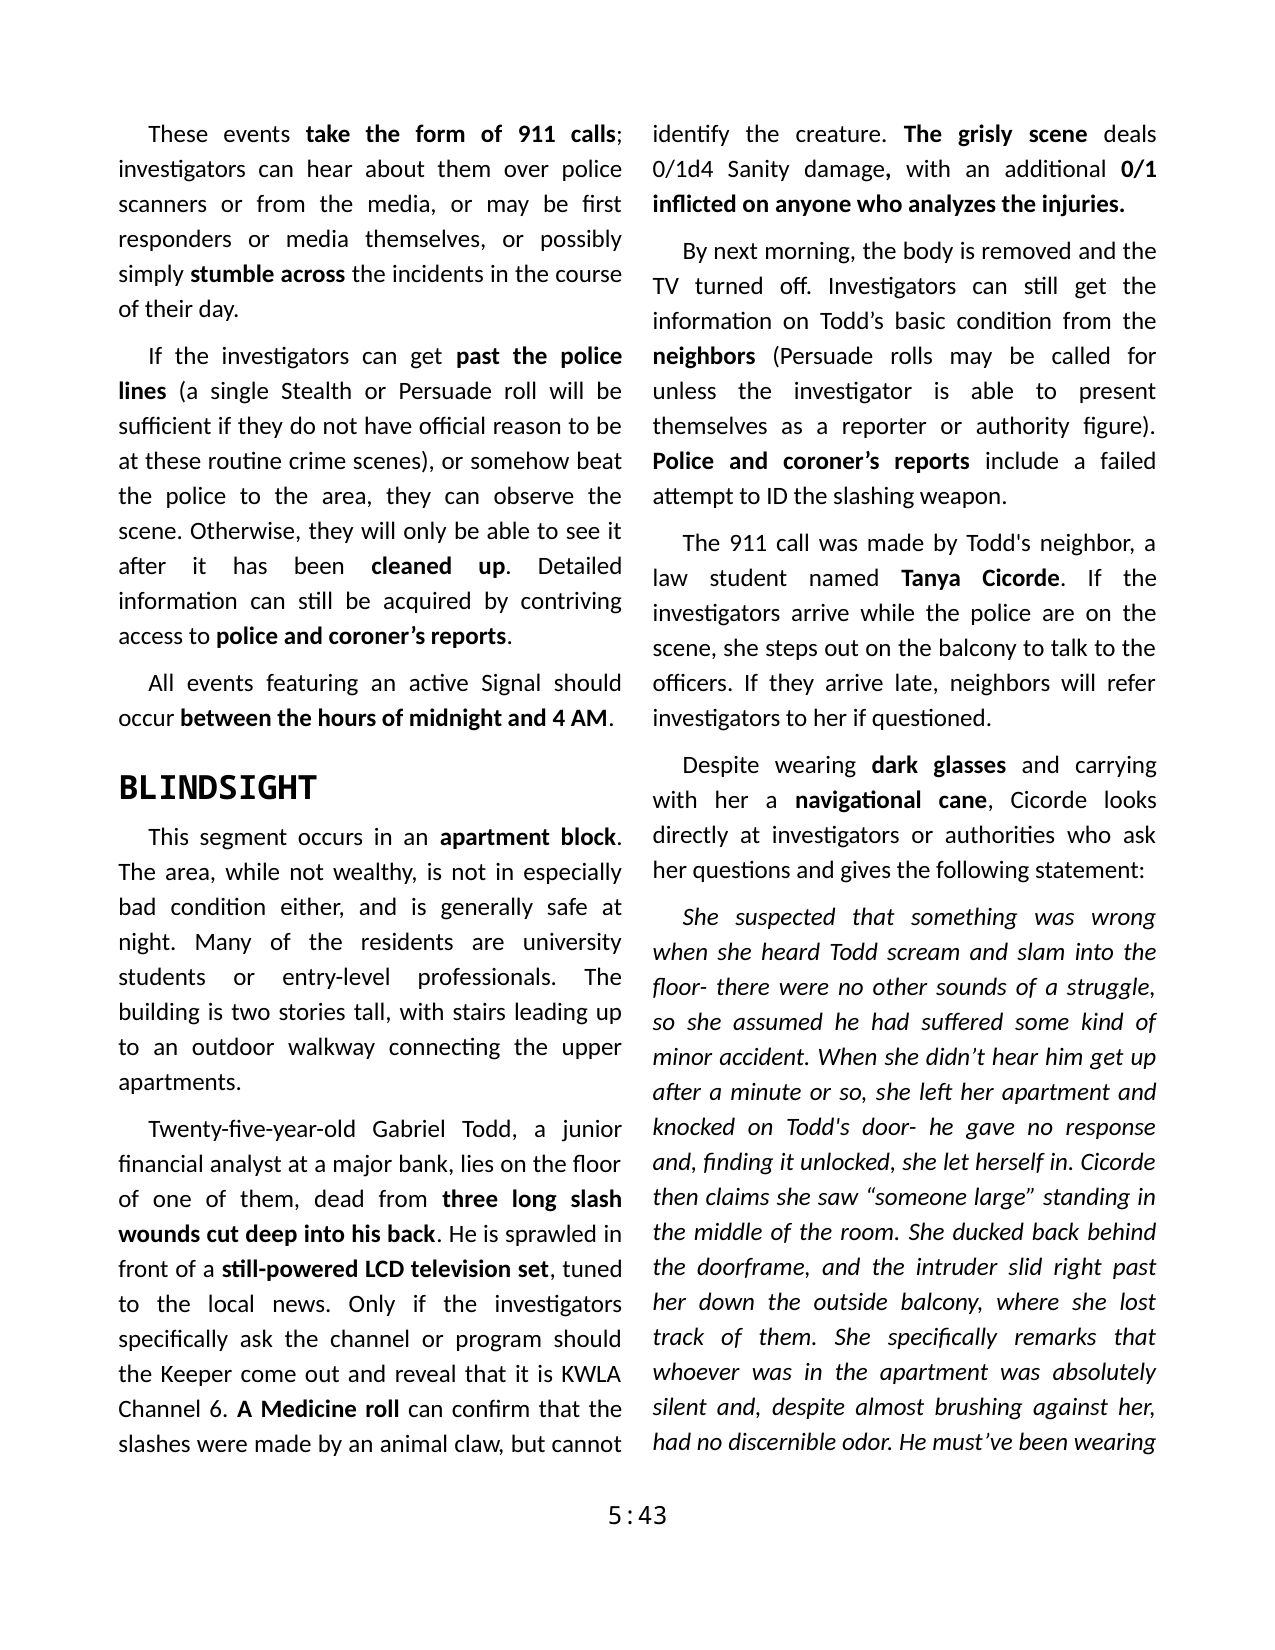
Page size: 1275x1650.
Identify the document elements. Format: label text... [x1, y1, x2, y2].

text She suspected that something was wrong when she heard Todd scream and slam into the floor- there were no other sounds of a struggle, so she assumed he had suffered some kind of minor accident. When she didn’t hear him get up after a minute or so, she left her apartment and knocked on Todd's door- he gave no response and, finding it unlocked, she let herself in. Cicorde then claims she saw “someone large” standing in the middle of the room. She ducked back behind the doorframe, and the intruder slid right past her down the outside balcony, where she lost track of them. She specifically remarks that whoever was in the apartment was absolutely silent and, despite almost brushing against her, had no discernible odor. He must’ve been wearing [652, 901, 1157, 1457]
text These events take the form of 911 calls; investigators can hear about them over police scanners or from the media, or may be first responders or media themselves, or possibly simply stumble across the incidents in the course of their day. [118, 118, 622, 324]
text The 911 call was made by Todd's neighbor, a law student named Tanya Cicorde. If the investigators arrive while the police are on the scene, she steps out on the balcony to talk to the officers. If they arrive late, neighbors will refer investigators to her if questioned. [652, 527, 1157, 733]
text All events featuring an active Signal should occur between the hours of midnight and 4 AM. [118, 667, 622, 733]
subtitle BLINDSIGHT [118, 764, 622, 809]
text Despite wearing dark glasses and carrying with her a navigational cane, Cicorde looks directly at investigators or authorities who ask her questions and gives the following statement: [652, 749, 1157, 884]
text identify the creature. The grisly scene deals 0/1d4 Sanity damage, with an additional 0/1 inflicted on anyone who analyzes the injuries. [652, 118, 1157, 219]
text This segment occurs in an apartment block. The area, while not wealthy, is not in especially bad condition either, and is generally safe at night. Many of the residents are university students or entry-level professionals. The building is two stories tall, with stairs leading up to an outdoor walkway connecting the upper apartments. [118, 821, 622, 1097]
text If the investigators can get past the police lines (a single Stealth or Persuade roll will be sufficient if they do not have official reason to be at these routine crime scenes), or somehow beat the police to the area, they can observe the scene. Otherwise, they will only be able to see it after it has been cleaned up. Detailed information can still be acquired by contriving access to police and coroner’s reports. [118, 340, 622, 651]
text By next morning, the body is removed and the TV turned off. Investigators can still get the information on Todd’s basic condition from the neighbors (Persuade rolls may be called for unless the investigator is able to present themselves as a reporter or authority figure). Police and coroner’s reports include a failed attempt to ID the slashing weapon. [652, 235, 1157, 511]
text Twenty-five-year-old Gabriel Todd, a junior financial analyst at a major bank, lies on the floor of one of them, dead from three long slash wounds cut deep into his back. He is sprawled in front of a still-powered LCD television set, tuned to the local news. Only if the investigators specifically ask the channel or program should the Keeper come out and reveal that it is KWLA Channel 6. A Medicine roll can confirm that the slashes were made by an animal claw, but cannot [118, 1113, 622, 1459]
